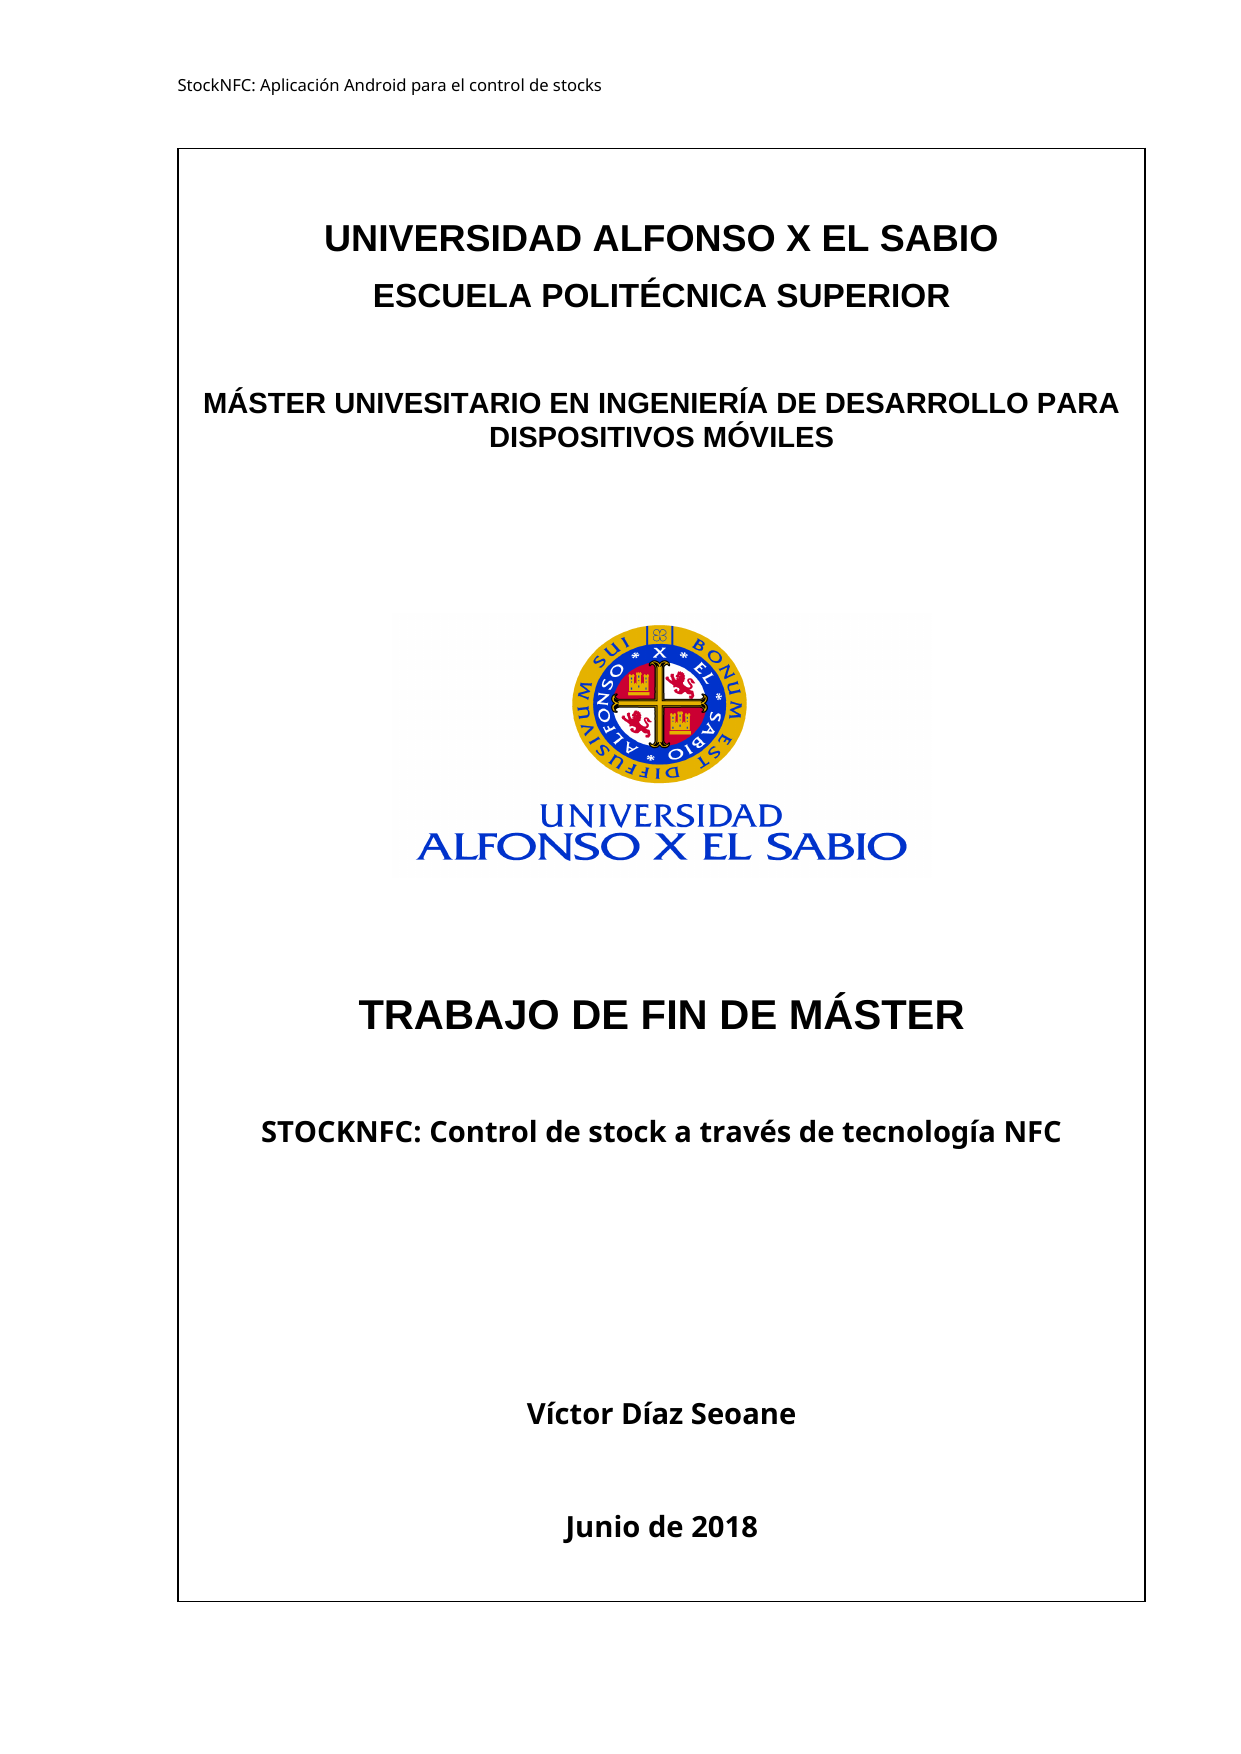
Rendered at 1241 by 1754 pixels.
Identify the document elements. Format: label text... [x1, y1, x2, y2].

text MÁSTER UNIVESITARIO EN INGENIERÍA DE DESARROLLO PARA DISPOSITIVOS MÓVILES [194, 386, 1129, 453]
text UNIVERSIDAD ALFONSO X EL SABIO [194, 216, 1129, 259]
text Víctor Díaz Seoane [194, 1393, 1129, 1433]
text ESCUELA POLITÉCNICA SUPERIOR [194, 276, 1129, 315]
text Junio de 2018 [194, 1506, 1129, 1546]
text STOCKNFC: Control de stock a través de tecnología NFC [194, 1111, 1129, 1151]
text TRABAJO DE FIN DE MÁSTER [194, 991, 1129, 1038]
